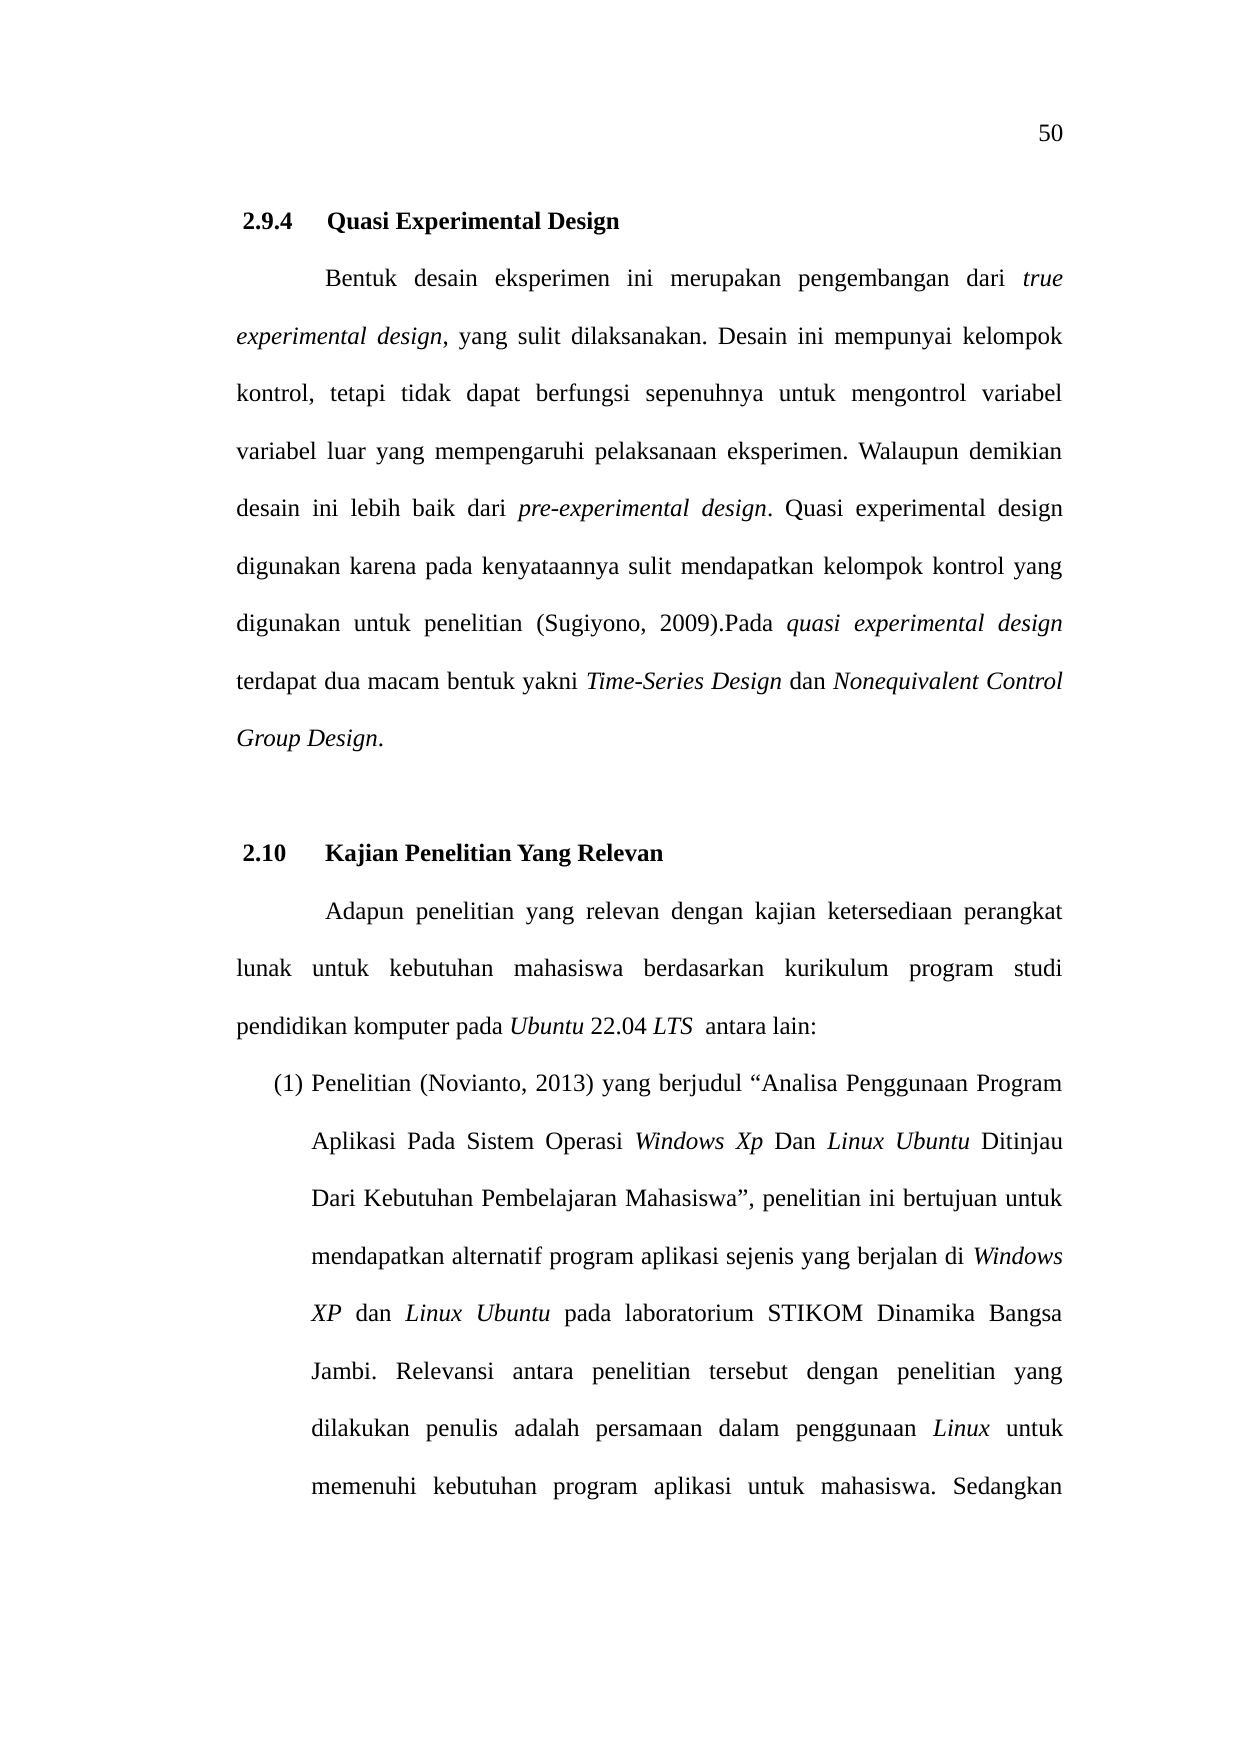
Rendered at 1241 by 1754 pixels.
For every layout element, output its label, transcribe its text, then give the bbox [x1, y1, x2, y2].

text Bentuk desain eksperimen ini merupakan pengembangan dari true experimental design, yang sulit dilaksanakan. Desain ini mempunyai kelompok kontrol, tetapi tidak dapat berfungsi sepenuhnya untuk mengontrol variabel variabel luar yang mempengaruhi pelaksanaan eksperimen. Walaupun demikian desain ini lebih baik dari pre-experimental design. Quasi experimental design digunakan karena pada kenyataannya sulit mendapatkan kelompok kontrol yang digunakan untuk penelitian (Sugiyono, 2009).Pada quasi experimental design terdapat dua macam bentuk yakni Time-Series Design dan Nonequivalent Control Group Design. [236, 263, 1063, 752]
list Penelitian (Novianto, 2013) yang berjudul “Analisa Penggunaan Program Aplikasi Pada Sistem Operasi Windows Xp Dan Linux Ubuntu Ditinjau Dari Kebutuhan Pembelajaran Mahasiswa”, penelitian ini bertujuan untuk mendapatkan alternatif program aplikasi sejenis yang berjalan di Windows XP dan Linux Ubuntu pada laboratorium STIKOM Dinamika Bangsa Jambi. Relevansi antara penelitian tersebut dengan penelitian yang dilakukan penulis adalah persamaan dalam penggunaan Linux untuk memenuhi kebutuhan program aplikasi untuk mahasiswa. Sedangkan [274, 1068, 1063, 1500]
subtitle Kajian Penelitian Yang Relevan [236, 838, 1063, 867]
text Adapun penelitian yang relevan dengan kajian ketersediaan perangkat lunak untuk kebutuhan mahasiswa berdasarkan kurikulum program studi pendidikan komputer pada Ubuntu 22.04 LTS antara lain: [236, 896, 1063, 1040]
subtitle Quasi Experimental Design [236, 206, 1063, 235]
